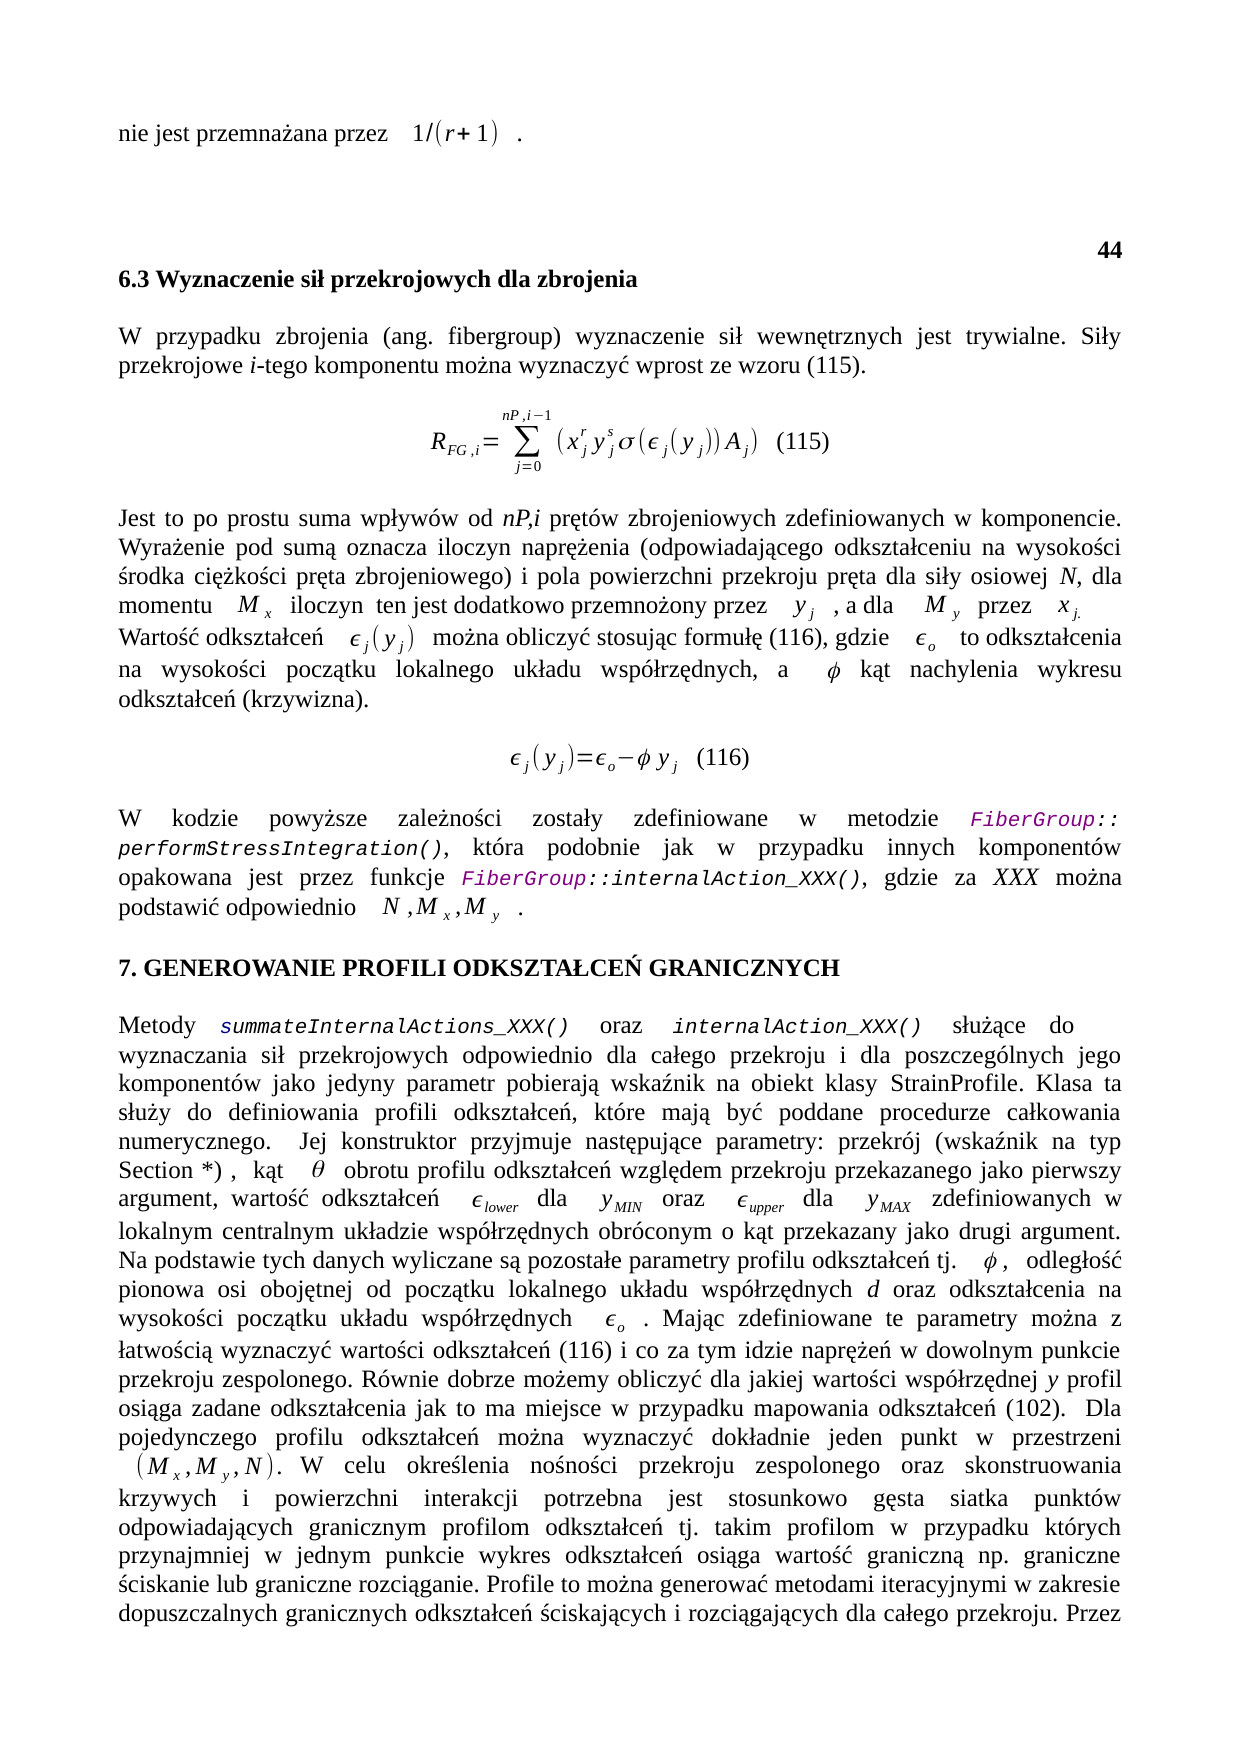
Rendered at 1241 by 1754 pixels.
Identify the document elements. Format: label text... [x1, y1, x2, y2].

text 6.3 Wyznaczenie sił przekrojowych dla zbrojenia [118, 264, 1122, 292]
text W kodzie powyższe zależności zostały zdefiniowane w metodzie FiberGroup:: performStressIntegration(), która podobnie jak w przypadku innych komponentów opakowana jest przez funkcje FiberGroup::internalAction_XXX(), gdzie za XXX można podstawić odpowiednio . [118, 803, 1122, 924]
text Wartość odkształceń można obliczyć stosując formułę (116), gdzie to odkształcenia na wysokości początku lokalnego układu współrzędnych, a kąt nachylenia wykresu odkształceń (krzywizna). [118, 622, 1122, 713]
text nie jest przemnażana przez . [118, 118, 1122, 149]
text 7. GENEROWANIE PROFILI ODKSZTAŁCEŃ GRANICZNYCH [118, 953, 1122, 981]
text Jest to po prostu suma wpływów od nP,i prętów zbrojeniowych zdefiniowanych w komponencie. Wyrażenie pod sumą oznacza iloczyn naprężenia (odpowiadającego odkształceniu na wysokości środka ciężkości pręta zbrojeniowego) i pola powierzchni przekroju pręta dla siły osiowej N, dla momentu iloczyn ten jest dodatkowo przemnożony przez , a dla przez [118, 503, 1122, 622]
text (115) [118, 407, 1122, 475]
text W przypadku zbrojenia (ang. fibergroup) wyznaczenie sił wewnętrznych jest trywialne. Siły przekrojowe i-tego komponentu można wyznaczyć wprost ze wzoru (115). [118, 321, 1122, 379]
text Metody summateInternalActions_XXX() oraz internalAction_XXX() służące do wyznaczania sił przekrojowych odpowiednio dla całego przekroju i dla poszczególnych jego komponentów jako jedyny parametr pobierają wskaźnik na obiekt klasy StrainProfile. Klasa ta służy do definiowania profili odkształceń, które mają być poddane procedurze całkowania numerycznego. Jej konstruktor przyjmuje następujące parametry: przekrój (wskaźnik na typ Section *) , kąt obrotu profilu odkształceń względem przekroju przekazanego jako pierwszy argument, wartość odkształceń dla oraz dla zdefiniowanych w lokalnym centralnym układzie współrzędnych obróconym o kąt przekazany jako drugi argument. Na podstawie tych danych wyliczane są pozostałe parametry profilu odkształceń tj. odległość pionowa osi obojętnej od początku lokalnego układu współrzędnych d oraz odkształcenia na wysokości początku układu współrzędnych . Mając zdefiniowane te parametry można z łatwością wyznaczyć wartości odkształceń (116) i co za tym idzie naprężeń w dowolnym punkcie przekroju zespolonego. Równie dobrze możemy obliczyć dla jakiej wartości współrzędnej y profil osiąga zadane odkształcenia jak to ma miejsce w przypadku mapowania odkształceń (102). Dla pojedynczego profilu odkształceń można wyznaczyć dokładnie jeden punkt w przestrzeni W celu określenia nośności przekroju zespolonego oraz skonstruowania krzywych i powierzchni interakcji potrzebna jest stosunkowo gęsta siatka punktów odpowiadających granicznym profilom odkształceń tj. takim profilom w przypadku których przynajmniej w jednym punkcie wykres odkształceń osiąga wartość graniczną np. graniczne ściskanie lub graniczne rozciąganie. Profile to można generować metodami iteracyjnymi w zakresie dopuszczalnych granicznych odkształceń ściskających i rozciągających dla całego przekroju. Przez odkształcenia dopuszczalne graniczne w przekroju zespolonym rozumieć będziemy trzy punkty dla których podczas generowania profili odkształceń nie dojdzie do przekroczenia odkształceń granicznych żadnego z komponentów składowych. [118, 1010, 1122, 1627]
text (116) [118, 742, 1122, 774]
text 43 [118, 235, 1122, 264]
